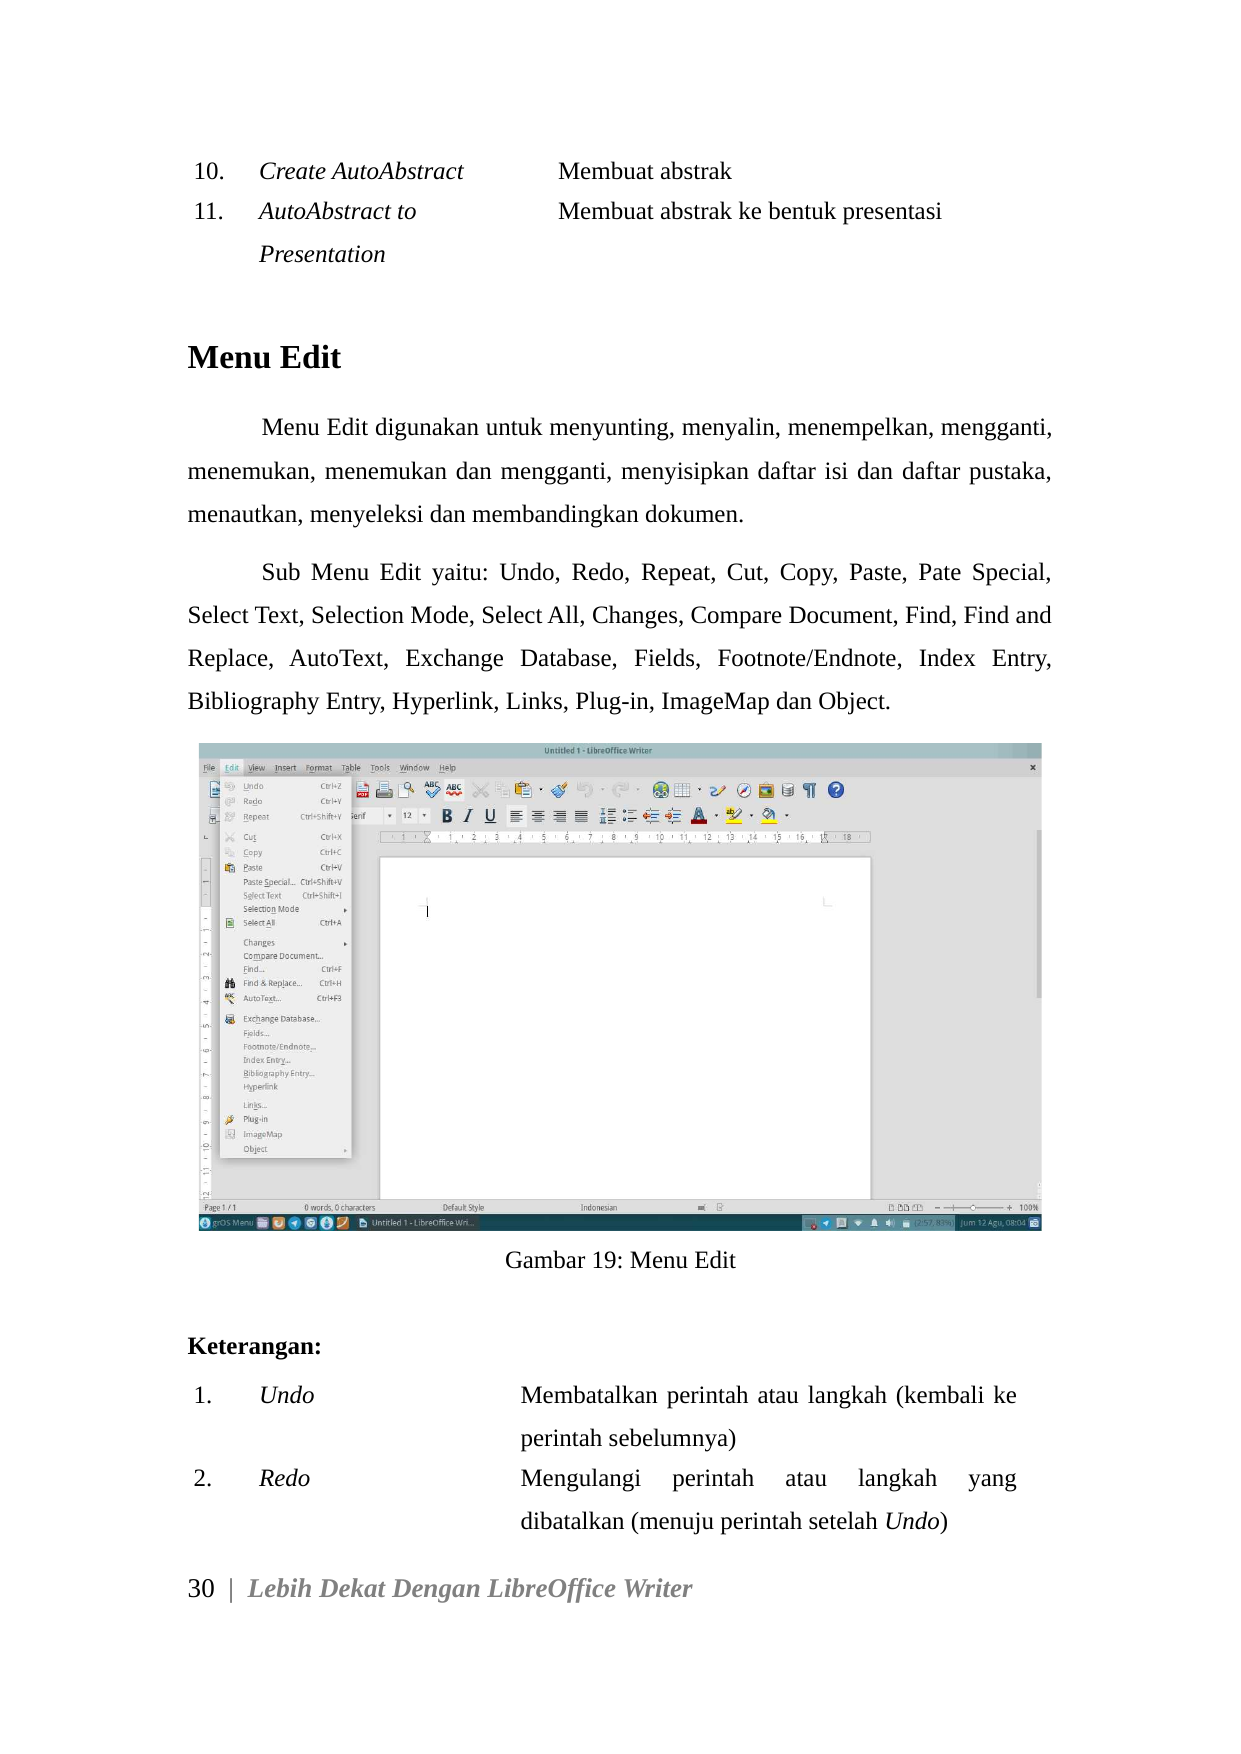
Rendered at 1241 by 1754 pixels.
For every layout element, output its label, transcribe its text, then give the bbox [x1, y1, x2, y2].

table_cell Redo [253, 1458, 514, 1541]
table_cell 10. [188, 150, 253, 190]
picture [198, 743, 1042, 1231]
text Gambar 19: Menu Edit [187, 744, 1053, 1274]
table_cell AutoAbstract to Presentation [253, 190, 552, 273]
text Sub Menu Edit yaitu: Undo, Redo, Repeat, Cut, Copy, Paste, Pate Special, Select Text, Selection Mode, Select All, Changes, Compare Document, Find, Find and Replace, AutoText, Exchange Database, Fields, Footnote/Endnote, Index Entry, Bibliography Entry, Hyperlink, Links, Plug-in, ImageMap dan Object. [187, 557, 1053, 715]
table_cell Create AutoAbstract [253, 150, 552, 190]
text Menu Edit digunakan untuk menyunting, menyalin, menempelkan, mengganti, menemukan, menemukan dan mengganti, menyisipkan daftar isi dan daftar pustaka, menautkan, menyeleksi dan membandingkan dokumen. [187, 408, 1053, 528]
table_header 1. [188, 1374, 253, 1458]
table_cell Membuat abstrak ke bentuk presentasi [552, 190, 1050, 273]
table_cell 11. [188, 190, 253, 273]
table_header Undo [253, 1374, 514, 1458]
subtitle Menu Edit [187, 337, 1053, 376]
table_header Membatalkan perintah atau langkah (kembali ke perintah sebelumnya) [515, 1374, 1023, 1458]
table_cell Membuat abstrak [552, 150, 1050, 190]
table_cell 2. [188, 1458, 253, 1541]
table_cell Mengulangi perintah atau langkah yang dibatalkan (menuju perintah setelah Undo) [515, 1458, 1023, 1541]
text Keterangan: [187, 1331, 1053, 1360]
